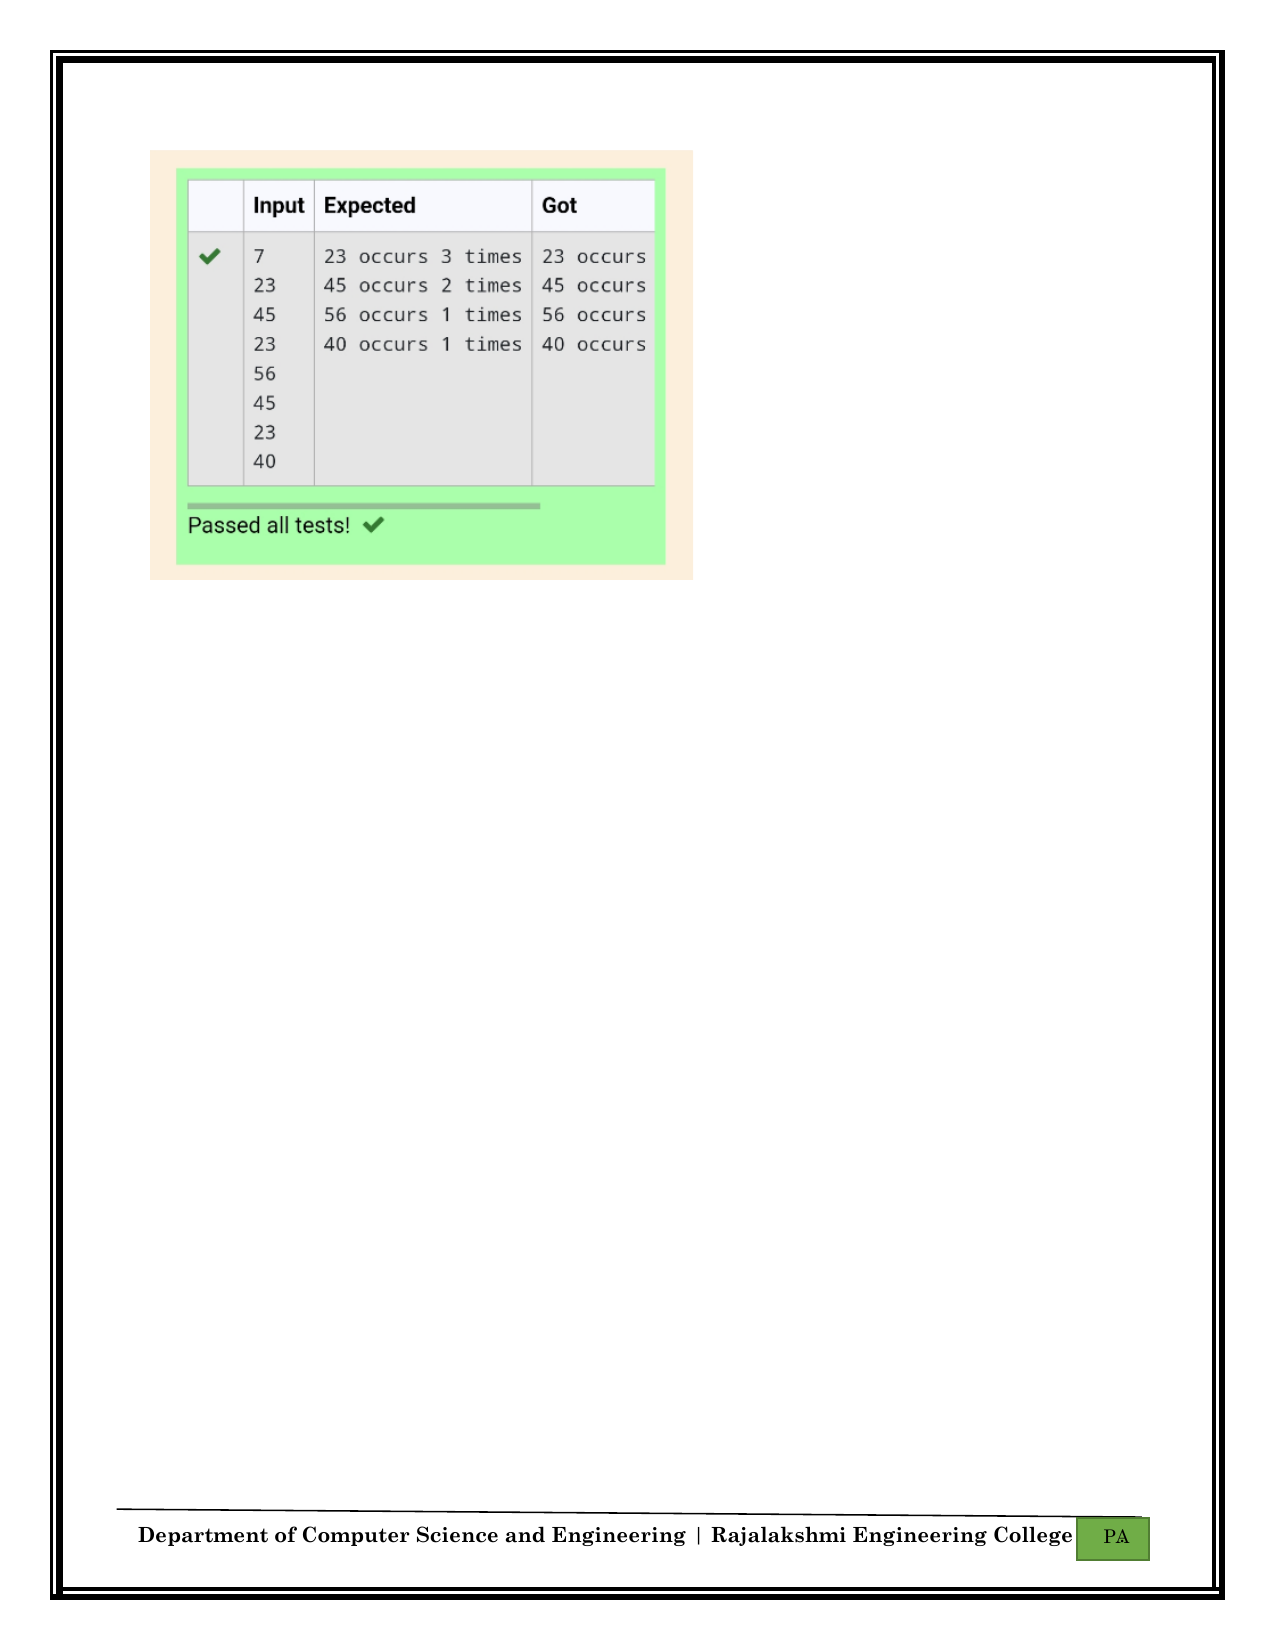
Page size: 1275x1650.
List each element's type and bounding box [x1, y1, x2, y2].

picture [150, 150, 694, 580]
